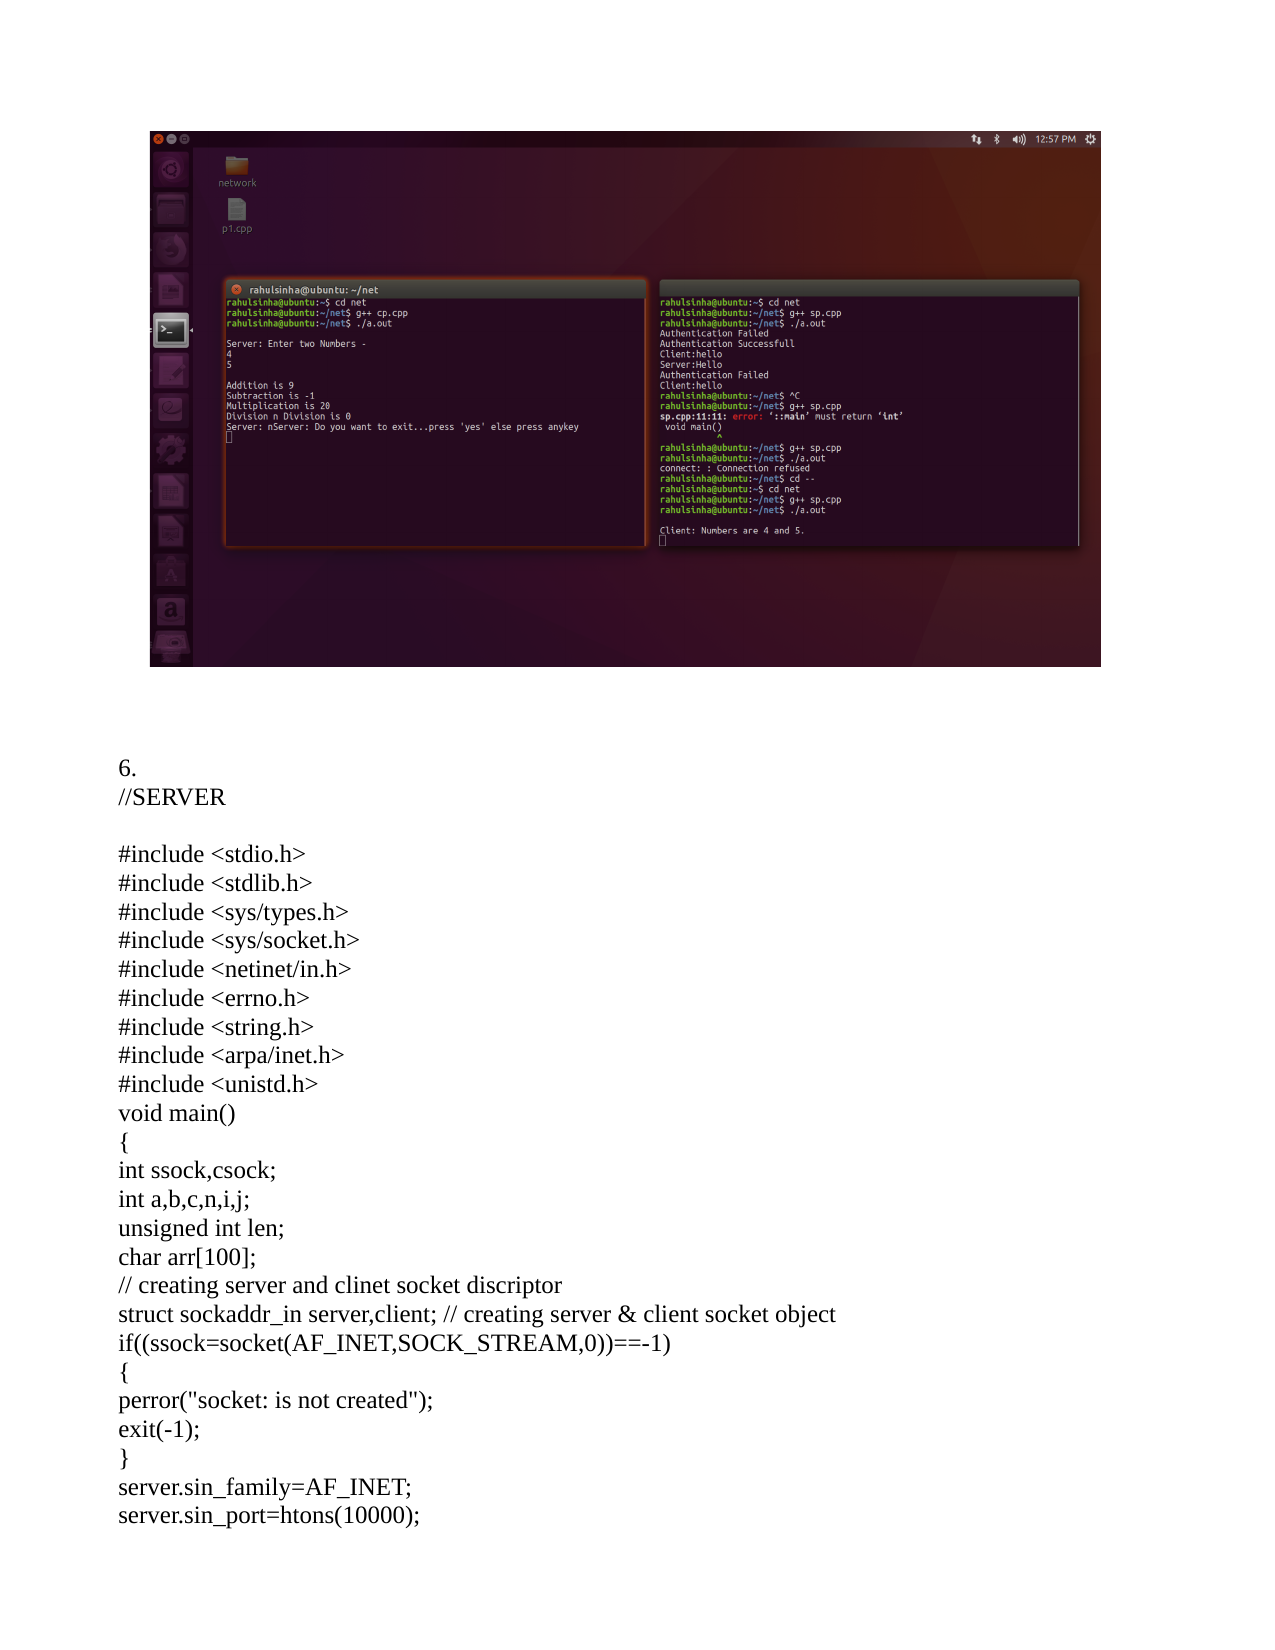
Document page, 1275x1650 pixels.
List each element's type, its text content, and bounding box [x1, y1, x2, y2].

text unsigned int len; [118, 1213, 1157, 1242]
text exit(-1); [118, 1414, 1157, 1443]
text { [118, 1127, 1157, 1156]
text #include <netinet/in.h> [118, 954, 1157, 983]
text #include <stdlib.h> [118, 868, 1157, 897]
text #include <string.h> [118, 1012, 1157, 1041]
text void main() [118, 1098, 1157, 1127]
text #include <sys/types.h> [118, 897, 1157, 926]
text //SERVER [118, 782, 1157, 811]
text 6. [118, 753, 1157, 782]
text server.sin_family=AF_INET; [118, 1472, 1157, 1501]
text int a,b,c,n,i,j; [118, 1184, 1157, 1213]
text perror("socket: is not created"); [118, 1386, 1157, 1414]
picture [149, 131, 1101, 667]
text struct sockaddr_in server,client; // creating server & client socket object [118, 1299, 1157, 1328]
text #include <unistd.h> [118, 1069, 1157, 1098]
text char arr[100]; [118, 1242, 1157, 1271]
text #include <stdio.h> [118, 839, 1157, 868]
text #include <sys/socket.h> [118, 926, 1157, 954]
text int ssock,csock; [118, 1156, 1157, 1184]
text #include <errno.h> [118, 983, 1157, 1012]
text // creating server and clinet socket discriptor [118, 1271, 1157, 1299]
text { [118, 1357, 1157, 1386]
text } [118, 1443, 1157, 1472]
text server.sin_port=htons(10000); [118, 1501, 1157, 1529]
text if((ssock=socket(AF_INET,SOCK_STREAM,0))==-1) [118, 1328, 1157, 1357]
text #include <arpa/inet.h> [118, 1041, 1157, 1069]
